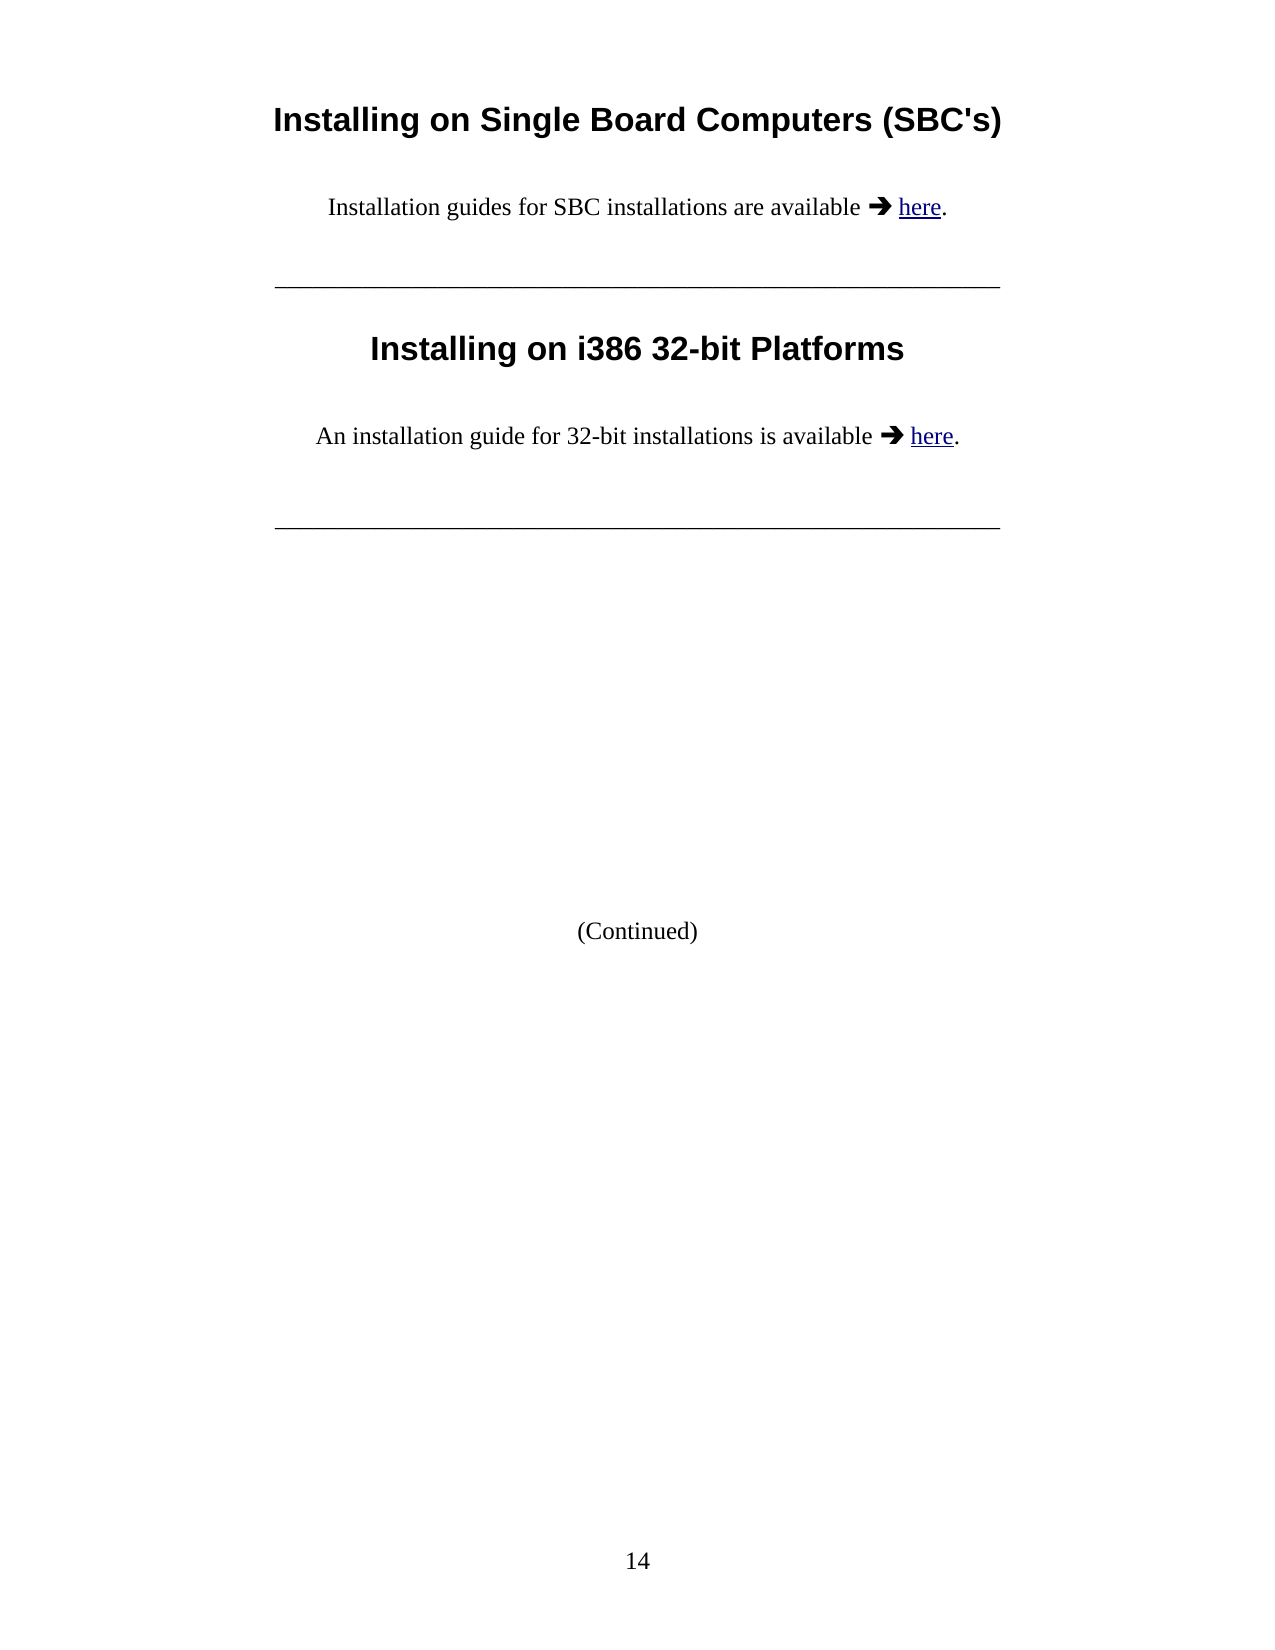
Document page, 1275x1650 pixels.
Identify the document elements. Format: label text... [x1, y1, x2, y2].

text __________________________________________________________ [75, 503, 1200, 532]
text Installation guides for SBC installations are available  here. [75, 192, 1200, 221]
subtitle Installing on Single Board Computers (SBC's) [75, 100, 1200, 139]
text (Continued) [75, 916, 1200, 945]
subtitle Installing on i386 32-bit Platforms [75, 329, 1200, 367]
text An installation guide for 32-bit installations is available  here. [75, 421, 1200, 450]
text __________________________________________________________ [75, 234, 1200, 291]
